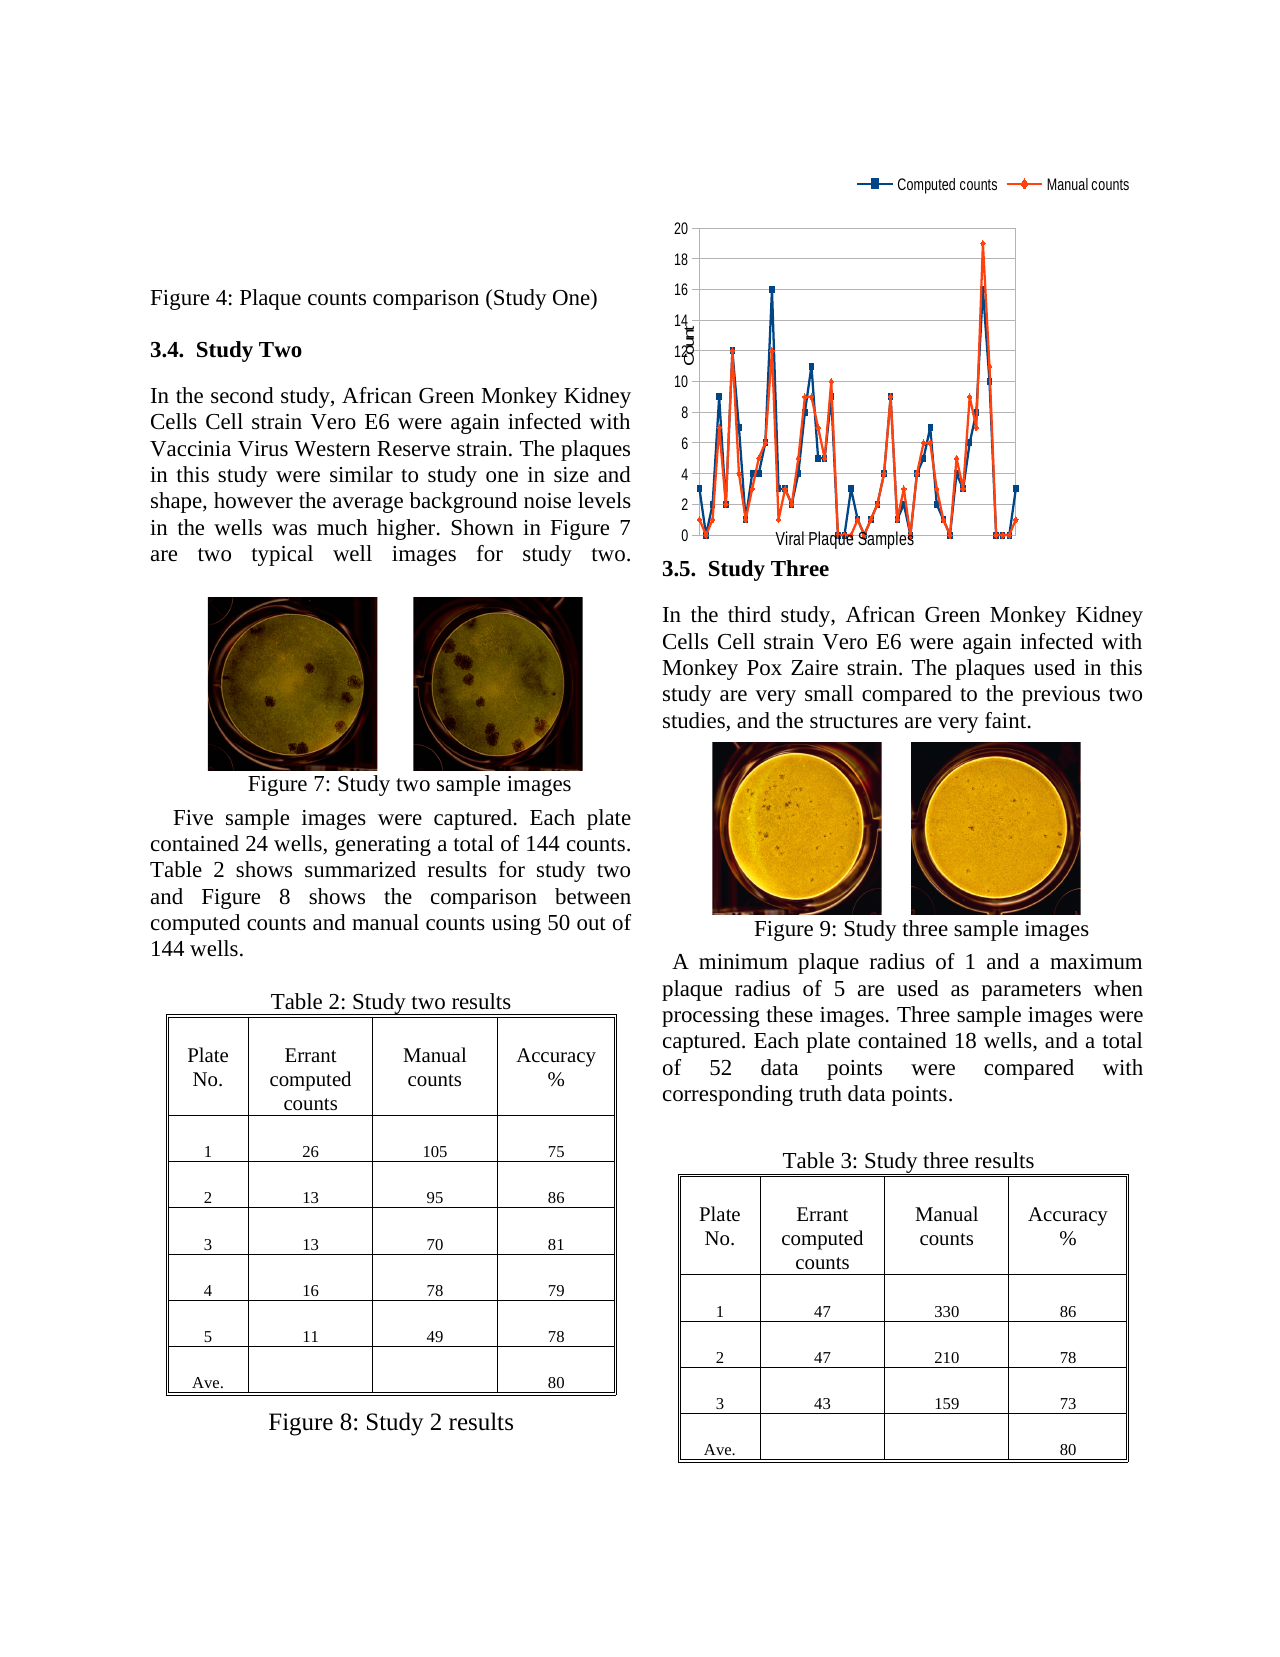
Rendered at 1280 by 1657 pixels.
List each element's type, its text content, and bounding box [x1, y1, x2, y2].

table_cell 86 [498, 1162, 614, 1207]
table_cell 13 [249, 1208, 372, 1253]
text A minimum plaque radius of 1 and a maximum plaque radius of 5 are used as parameters when processing these images. Three sample images were captured. Each plate contained 18 wells, and a total of 52 data points were compared with corresponding truth data points. [662, 948, 1144, 1106]
picture [712, 742, 882, 915]
table_cell 81 [498, 1208, 614, 1253]
table_cell 330 [885, 1275, 1008, 1321]
table_cell [373, 1347, 497, 1392]
table_cell 1 [681, 1275, 760, 1321]
table_cell 3 [169, 1208, 248, 1253]
table_cell 5 [169, 1301, 248, 1346]
table_cell 47 [761, 1275, 884, 1321]
table_cell 159 [885, 1368, 1008, 1413]
text Five sample images were captured. Each plate contained 24 wells, generating a total of 144 counts. Table 2 shows summarized results for study two and Figure 8 shows the comparison between computed counts and manual counts using 50 out of 144 wells. [150, 804, 632, 962]
table_cell 49 [373, 1301, 497, 1346]
subtitle 3.4. Study Two [150, 336, 632, 362]
text In the second study, African Green Monkey Kidney Cells Cell strain Vero E6 were again infected with Vaccinia Virus Western Reserve strain. The plaques in this study were similar to study one in size and shape, however the average background noise levels in the wells was much higher. Shown in Figure 7 are two typical well images for study two. [150, 382, 632, 593]
table_cell 79 [498, 1255, 614, 1300]
table_cell 70 [373, 1208, 497, 1253]
table_cell 47 [761, 1322, 884, 1367]
text Figure 8: Study 2 results [150, 1407, 632, 1436]
table_cell Ave. [681, 1414, 760, 1459]
table_cell 86 [1009, 1275, 1126, 1321]
table_cell 78 [1009, 1322, 1126, 1367]
table_cell 75 [498, 1116, 614, 1161]
table_header Manual counts [885, 1177, 1008, 1274]
table_cell 43 [761, 1368, 884, 1413]
table_cell [885, 1414, 1008, 1459]
table_header Errant computed counts [249, 1018, 372, 1115]
table_cell 78 [498, 1301, 614, 1346]
text Figure 7: Study two sample images [150, 600, 632, 796]
table_cell 80 [498, 1347, 614, 1392]
table_header Plate No. [681, 1177, 760, 1274]
picture [413, 597, 583, 771]
table_cell [761, 1414, 884, 1459]
table_header Errant computed counts [761, 1177, 884, 1274]
table_cell 78 [373, 1255, 497, 1300]
subtitle 3.5. Study Three [662, 150, 1144, 582]
table_header Plate No. [169, 1018, 248, 1115]
table_cell 210 [885, 1322, 1008, 1367]
table_header Accuracy % [1009, 1177, 1126, 1274]
table_cell 95 [373, 1162, 497, 1207]
text Table 3: Study three results [662, 1147, 1144, 1174]
table_cell 105 [373, 1116, 497, 1161]
table_cell 16 [249, 1255, 372, 1300]
table_cell [249, 1347, 372, 1392]
text Table 2: Study two results [150, 988, 632, 1014]
text Figure 4: Plaque counts comparison (Study One) [150, 283, 632, 310]
table_header Manual counts [373, 1018, 497, 1115]
picture [207, 597, 378, 771]
text Figure 9: Study three sample images [662, 741, 1144, 941]
table_cell 2 [169, 1162, 248, 1207]
picture [911, 742, 1081, 915]
table_header Accuracy % [498, 1018, 614, 1115]
table_cell 13 [249, 1162, 372, 1207]
table_cell 2 [681, 1322, 760, 1367]
table_cell 11 [249, 1301, 372, 1346]
table_cell 73 [1009, 1368, 1126, 1413]
table_cell 80 [1009, 1414, 1126, 1459]
text In the third study, African Green Monkey Kidney Cells Cell strain Vero E6 were again infected with Monkey Pox Zaire strain. The plaques used in this study are very small compared to the previous two studies, and the structures are very faint. [662, 601, 1144, 733]
table_cell 3 [681, 1368, 760, 1413]
table_cell 26 [249, 1116, 372, 1161]
table_cell 1 [169, 1116, 248, 1161]
table_cell 4 [169, 1255, 248, 1300]
table_cell Ave. [169, 1347, 248, 1392]
